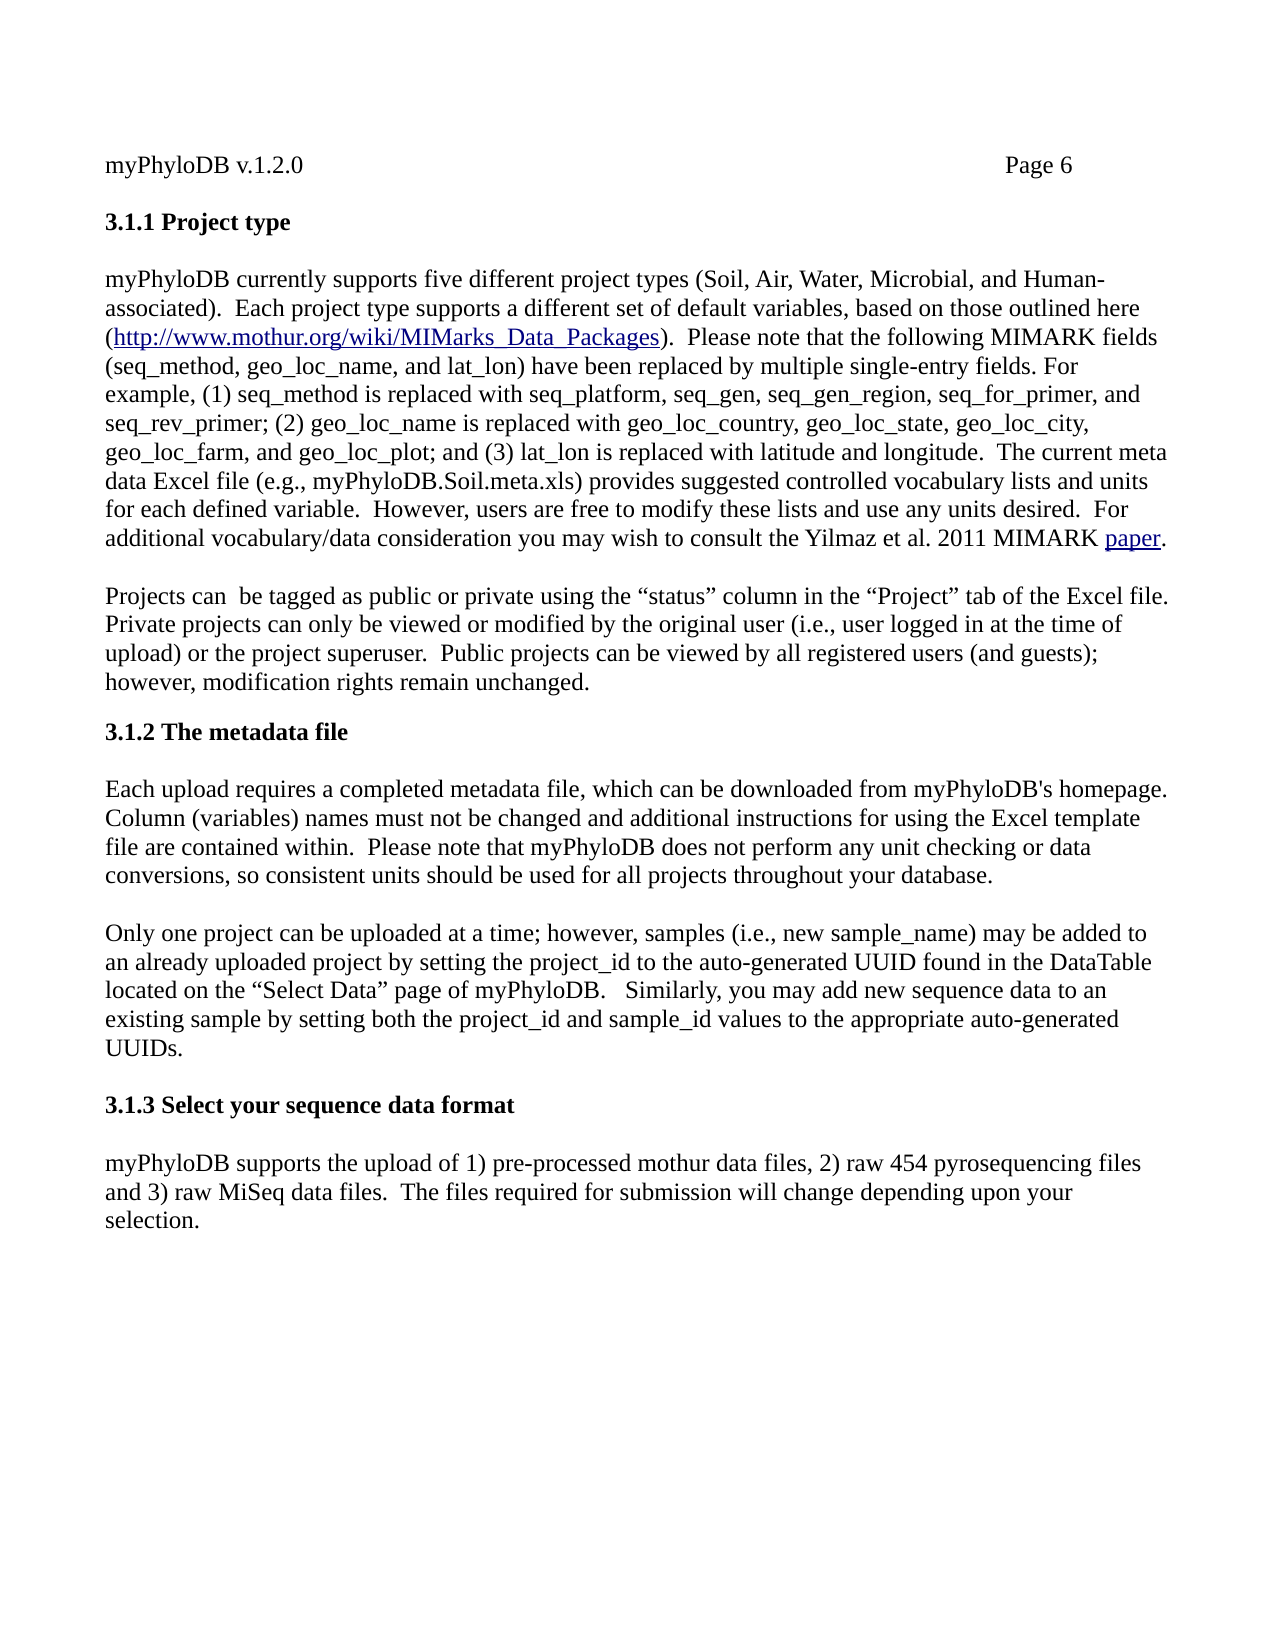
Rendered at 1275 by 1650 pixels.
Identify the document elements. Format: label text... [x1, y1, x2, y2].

text Each upload requires a completed metadata file, which can be downloaded from myPhyloDB's homepage. Column (variables) names must not be changed and additional instructions for using the Excel template file are contained within. Please note that myPhyloDB does not perform any unit checking or data conversions, so consistent units should be used for all projects throughout your database. [105, 774, 1170, 889]
text Only one project can be uploaded at a time; however, samples (i.e., new sample_name) may be added to an already uploaded project by setting the project_id to the auto-generated UUID found in the DataTable located on the “Select Data” page of myPhyloDB. Similarly, you may add new sequence data to an existing sample by setting both the project_id and sample_id values to the appropriate auto-generated UUIDs. [105, 918, 1170, 1062]
text 3.1.1 Project type [105, 207, 1170, 236]
text myPhyloDB supports the upload of 1) pre-processed mothur data files, 2) raw 454 pyrosequencing files and 3) raw MiSeq data files. The files required for submission will change depending upon your selection. [105, 1148, 1170, 1234]
text 3.1.2 The metadata file [105, 717, 1170, 745]
text 3.1.3 Select your sequence data format [105, 1090, 1170, 1119]
text myPhyloDB currently supports five different project types (Soil, Air, Water, Microbial, and Human-associated). Each project type supports a different set of default variables, based on those outlined here (http://www.mothur.org/wiki/MIMarks_Data_Packages). Please note that the following MIMARK fields (seq_method, geo_loc_name, and lat_lon) have been replaced by multiple single-entry fields. For example, (1) seq_method is replaced with seq_platform, seq_gen, seq_gen_region, seq_for_primer, and seq_rev_primer; (2) geo_loc_name is replaced with geo_loc_country, geo_loc_state, geo_loc_city, geo_loc_farm, and geo_loc_plot; and (3) lat_lon is replaced with latitude and longitude. The current meta data Excel file (e.g., myPhyloDB.Soil.meta.xls) provides suggested controlled vocabulary lists and units for each defined variable. However, users are free to modify these lists and use any units desired. For additional vocabulary/data consideration you may wish to consult the Yilmaz et al. 2011 MIMARK paper. [105, 264, 1170, 552]
text Projects can be tagged as public or private using the “status” column in the “Project” tab of the Excel file. Private projects can only be viewed or modified by the original user (i.e., user logged in at the time of upload) or the project superuser. Public projects can be viewed by all registered users (and guests); however, modification rights remain unchanged. [105, 581, 1170, 696]
